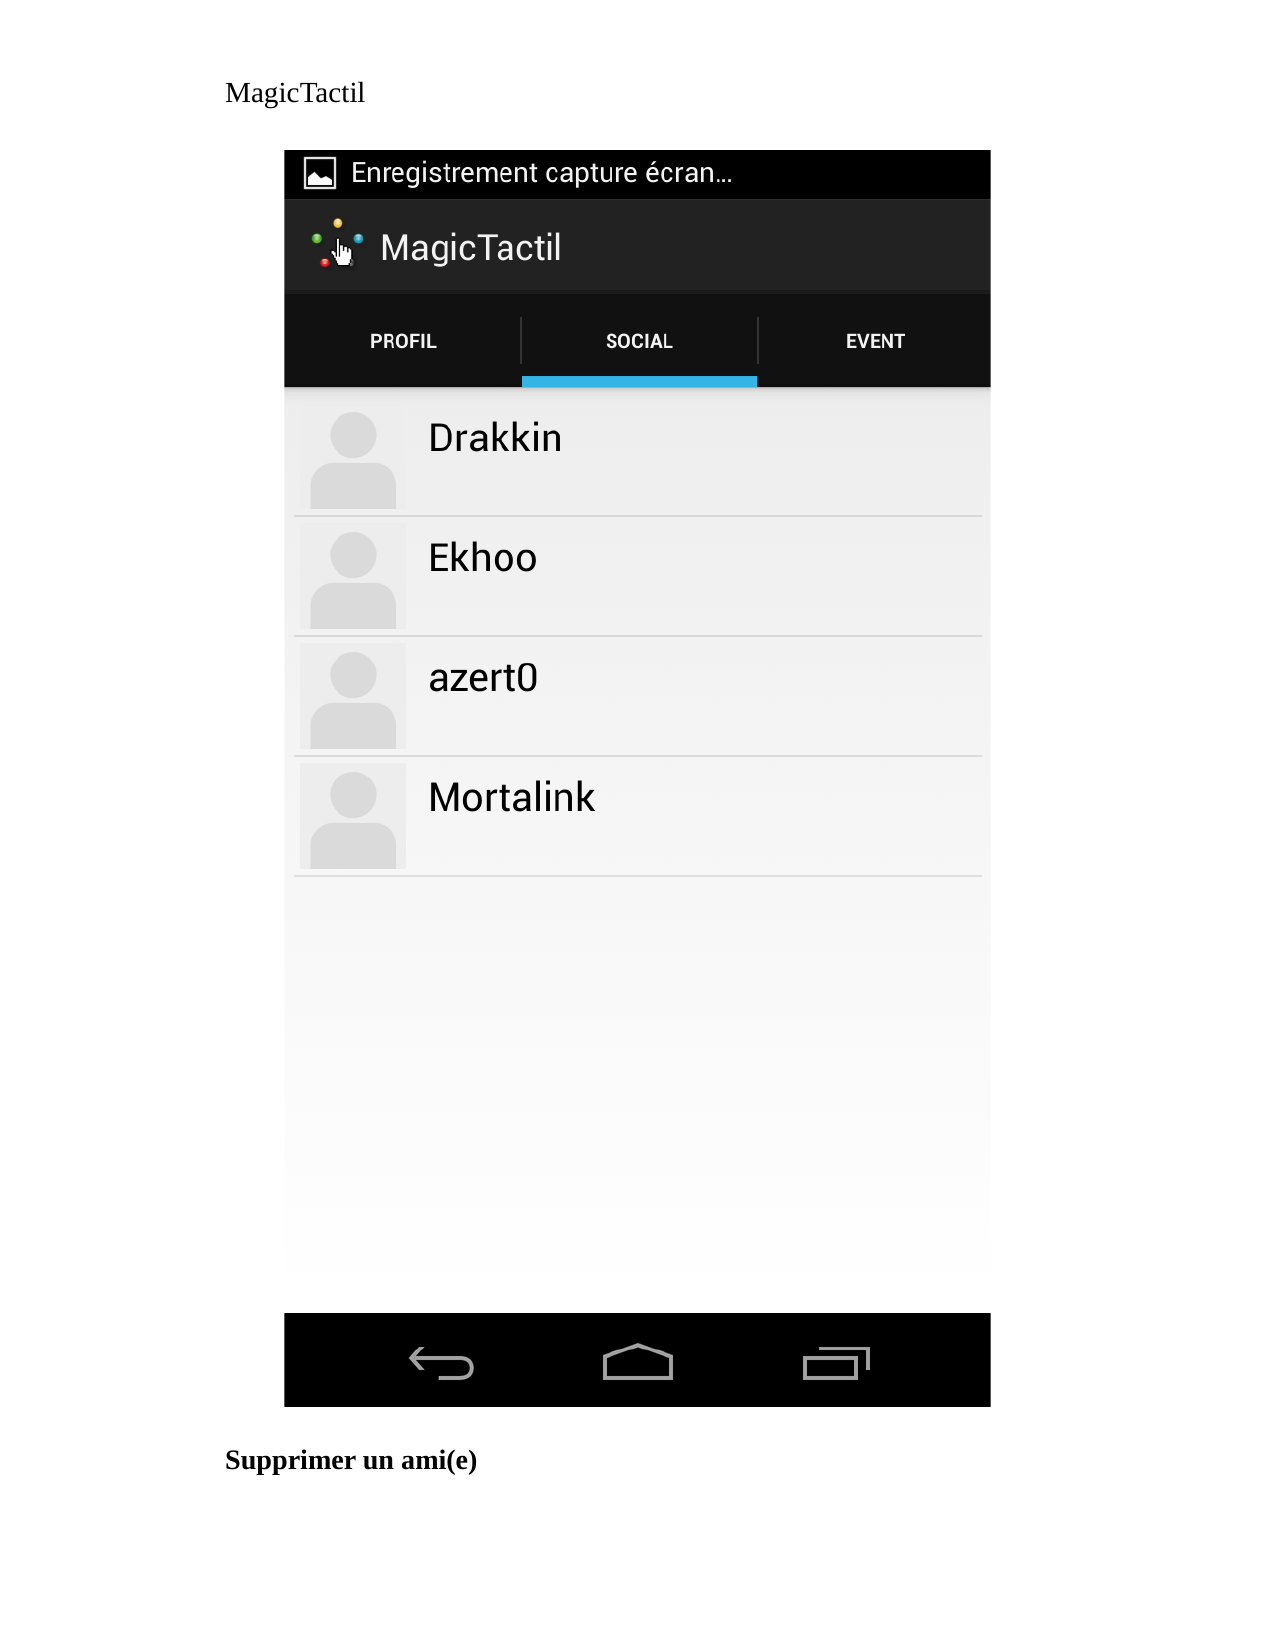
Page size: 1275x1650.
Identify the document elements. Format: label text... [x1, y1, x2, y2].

picture [284, 150, 991, 1407]
subtitle Supprimer un ami(e) [150, 1443, 1125, 1475]
